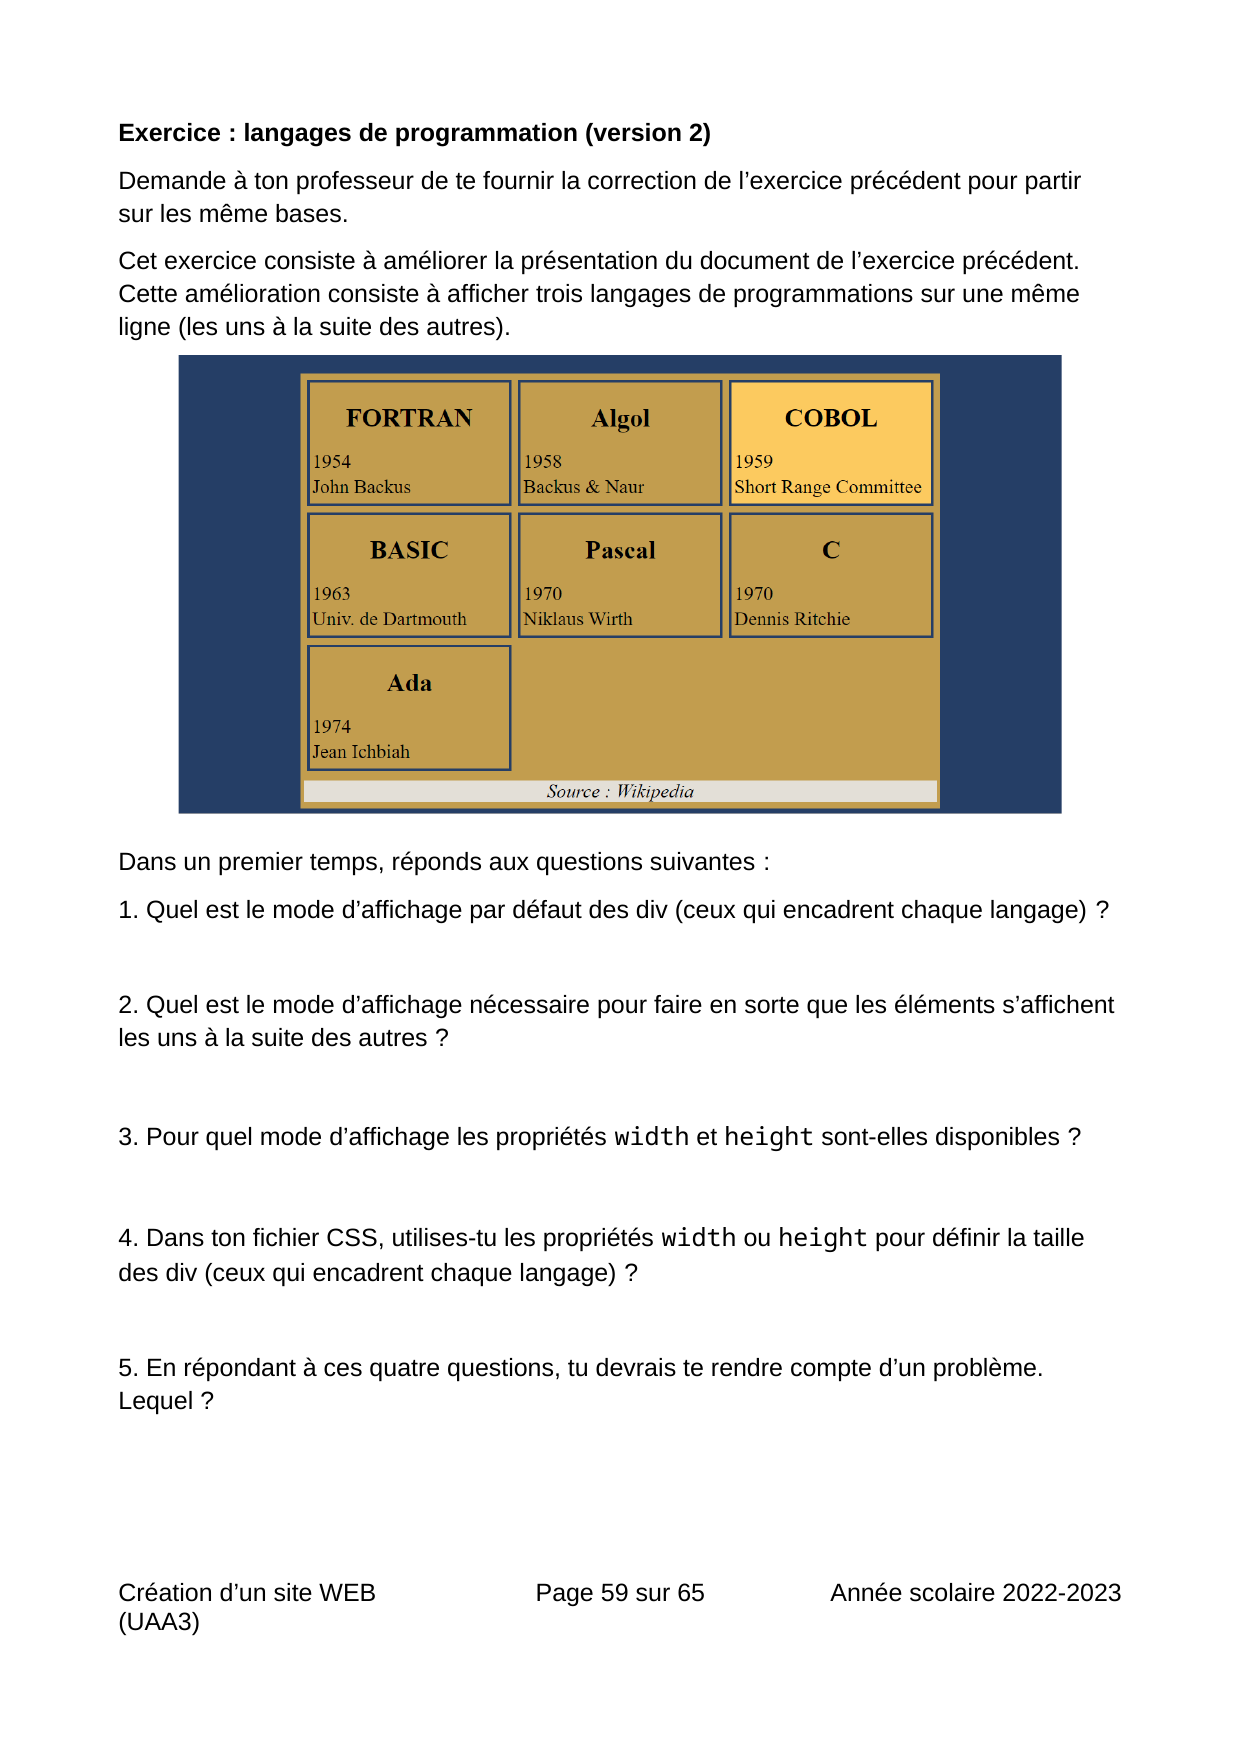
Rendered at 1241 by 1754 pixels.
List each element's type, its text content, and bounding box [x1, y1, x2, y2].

text Cet exercice consiste à améliorer la présentation du document de l’exercice précédent. Cette amélioration consiste à afficher trois langages de programmations sur une même ligne (les uns à la suite des autres). [118, 246, 1122, 341]
text Dans un premier temps, réponds aux questions suivantes : [118, 360, 1122, 876]
text 3. Pour quel mode d’affichage les propriétés width et height sont-elles disponibles ? [118, 1118, 1122, 1152]
text 1. Quel est le mode d’affichage par défaut des div (ceux qui encadrent chaque langage) ? [118, 895, 1122, 923]
text Exercice : langages de programmation (version 2) [118, 118, 1122, 147]
text 2. Quel est le mode d’affichage nécessaire pour faire en sorte que les éléments s’affichent les uns à la suite des autres ? [118, 990, 1122, 1052]
text Demande à ton professeur de te fournir la correction de l’exercice précédent pour partir sur les même bases. [118, 166, 1122, 227]
text 4. Dans ton fichier CSS, utilises-tu les propriétés width ou height pour définir la taille des div (ceux qui encadrent chaque langage) ? [118, 1219, 1122, 1287]
text 5. En répondant à ces quatre questions, tu devrais te rendre compte d’un problème. Lequel ? [118, 1353, 1122, 1415]
picture [178, 355, 1062, 814]
